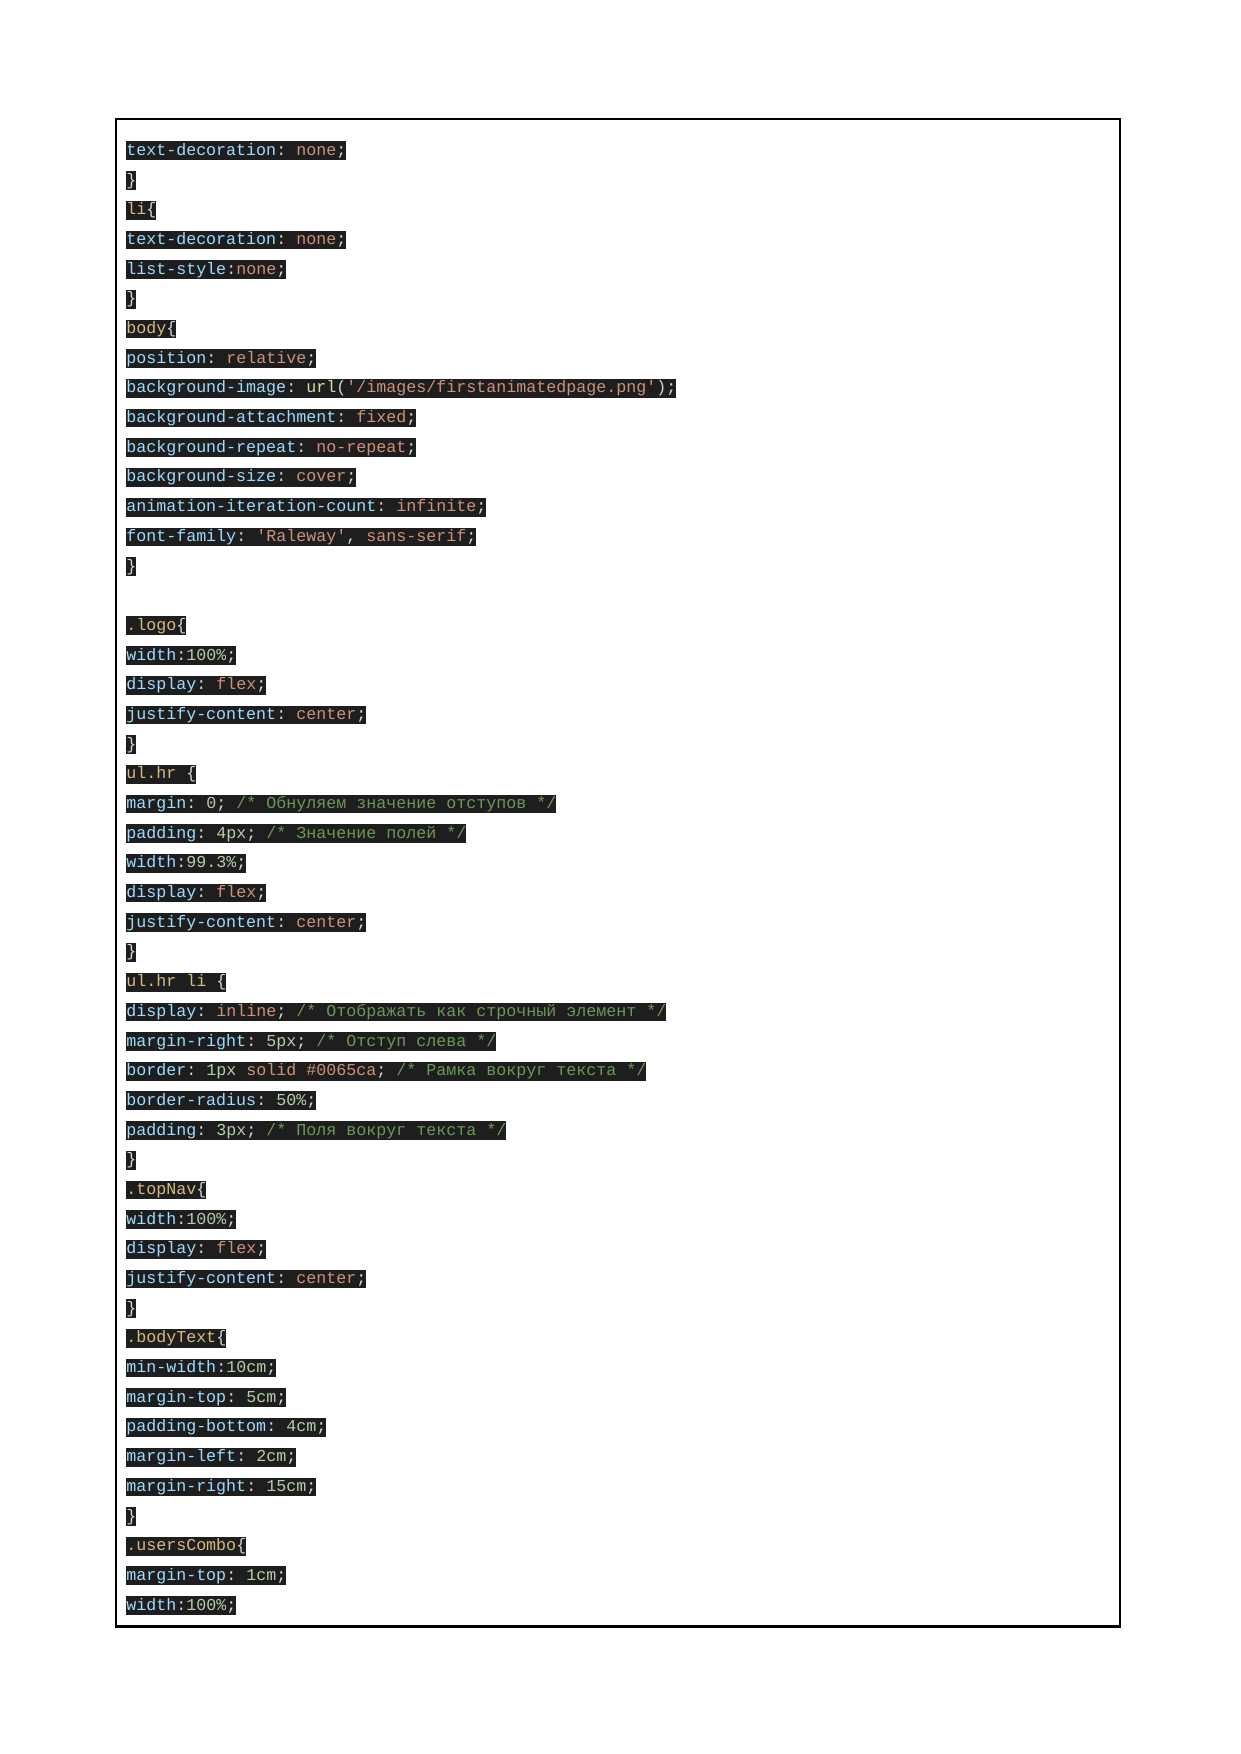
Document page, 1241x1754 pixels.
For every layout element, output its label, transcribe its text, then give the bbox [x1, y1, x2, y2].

table_cell text-decoration: none; } li{ text-decoration: none; list-style:none; } body{ position: relative; background-image: url('/images/firstanimatedpage.png'); background-attachment: fixed; background-repeat: no-repeat; background-size: cover; animation-iteration-count: infinite; font-family: 'Raleway', sans-serif; } .logo{ width:100%; display: flex; justify-content: center; } ul.hr { margin: 0; /* Обнуляем значение отступов */ padding: 4px; /* Значение полей */ width:99.3%; display: flex; justify-content: center; } ul.hr li { display: inline; /* Отображать как строчный элемент */ margin-right: 5px; /* Отступ слева */ border: 1px solid #0065ca; /* Рамка вокруг текста */ border-radius: 50%; padding: 3px; /* Поля вокруг текста */ } .topNav{ width:100%; display: flex; justify-content: center; } .bodyText{ min-width:10cm; margin-top: 5cm; padding-bottom: 4cm; margin-left: 2cm; margin-right: 15cm; } .usersCombo{ margin-top: 1cm; width:100%; [117, 120, 1119, 1625]
